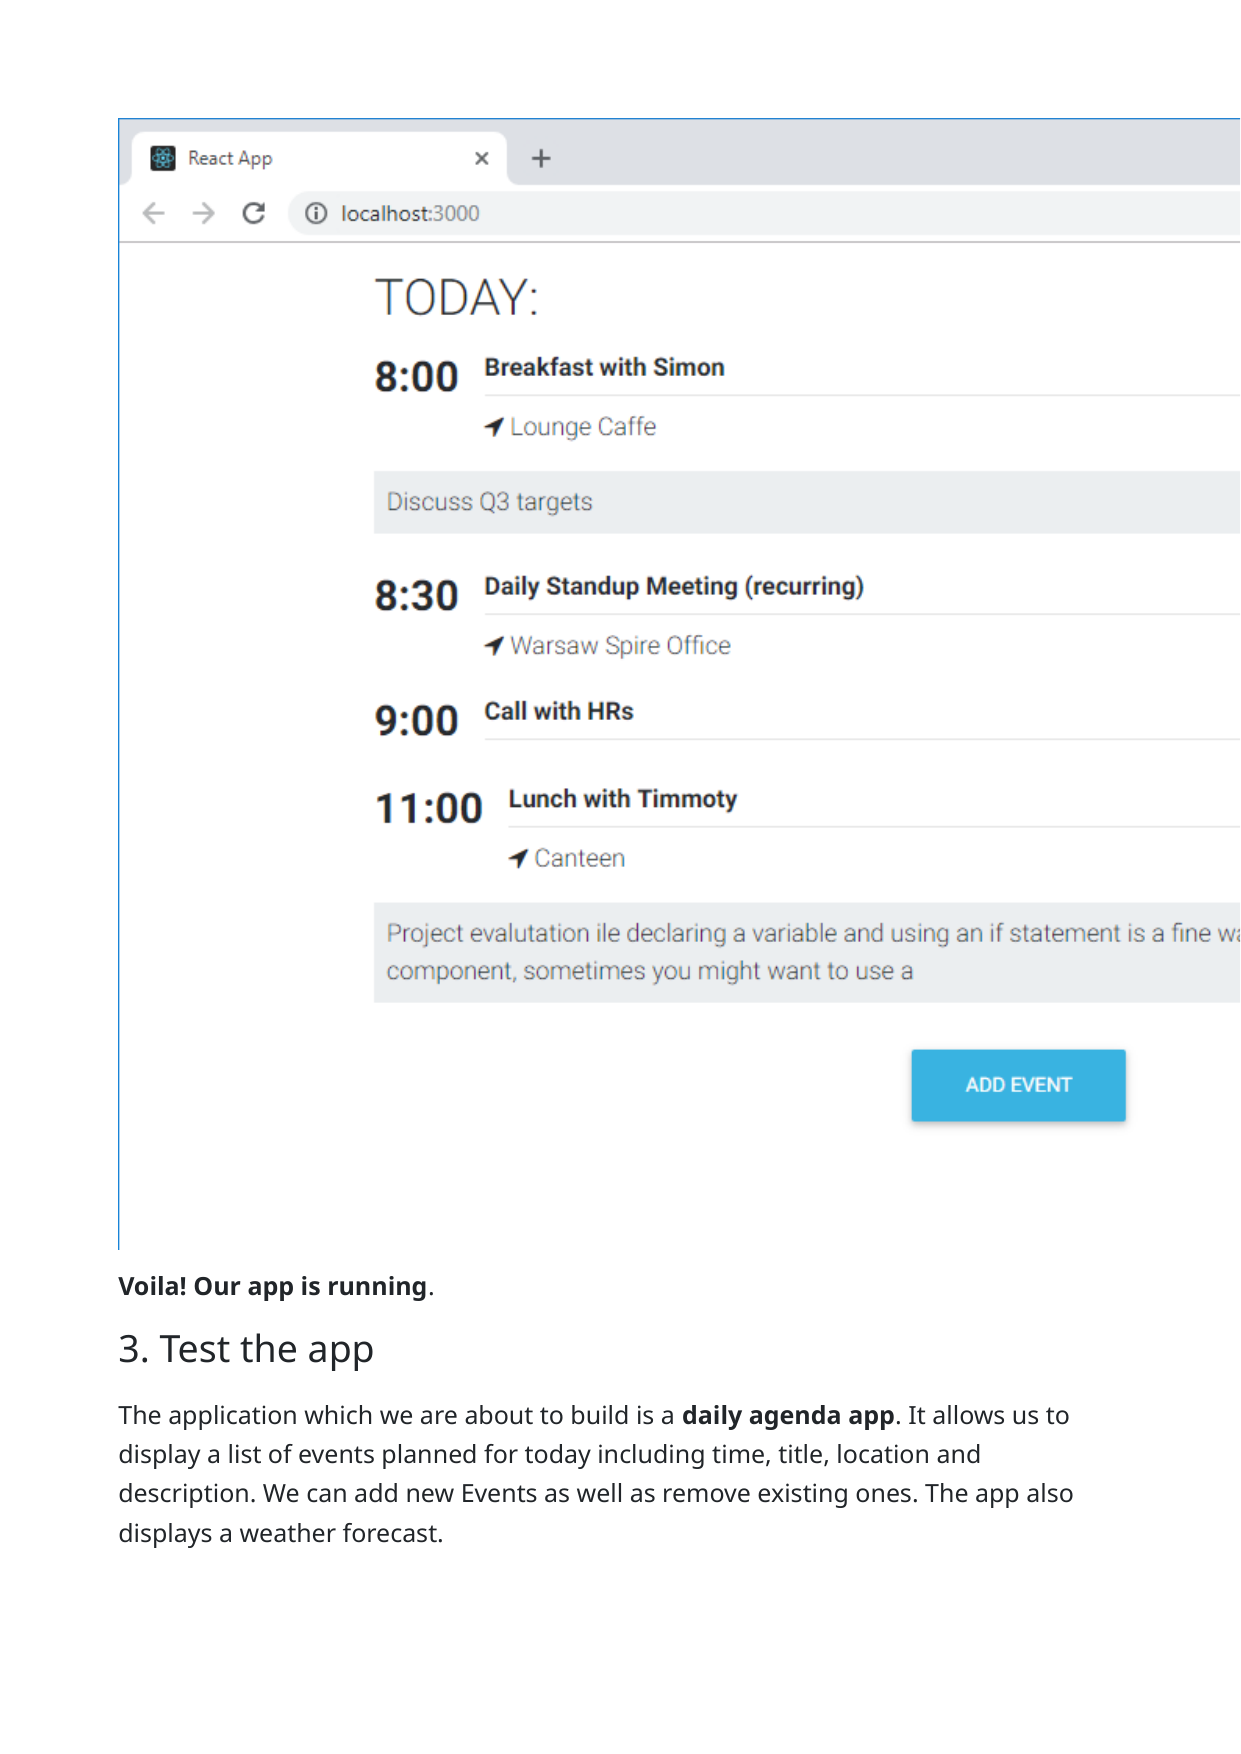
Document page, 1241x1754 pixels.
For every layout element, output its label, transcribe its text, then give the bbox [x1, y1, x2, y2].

text Voila! Our app is running. [118, 1268, 1122, 1302]
picture [118, 118, 1241, 1250]
subtitle 3. Test the app [118, 1322, 1122, 1373]
text The application which we are about to build is a daily agenda app. It allows us to display a list of events planned for today including time, title, location and description. We can add new Events as well as remove existing ones. The app also displays a weather forecast. [118, 1398, 1122, 1549]
